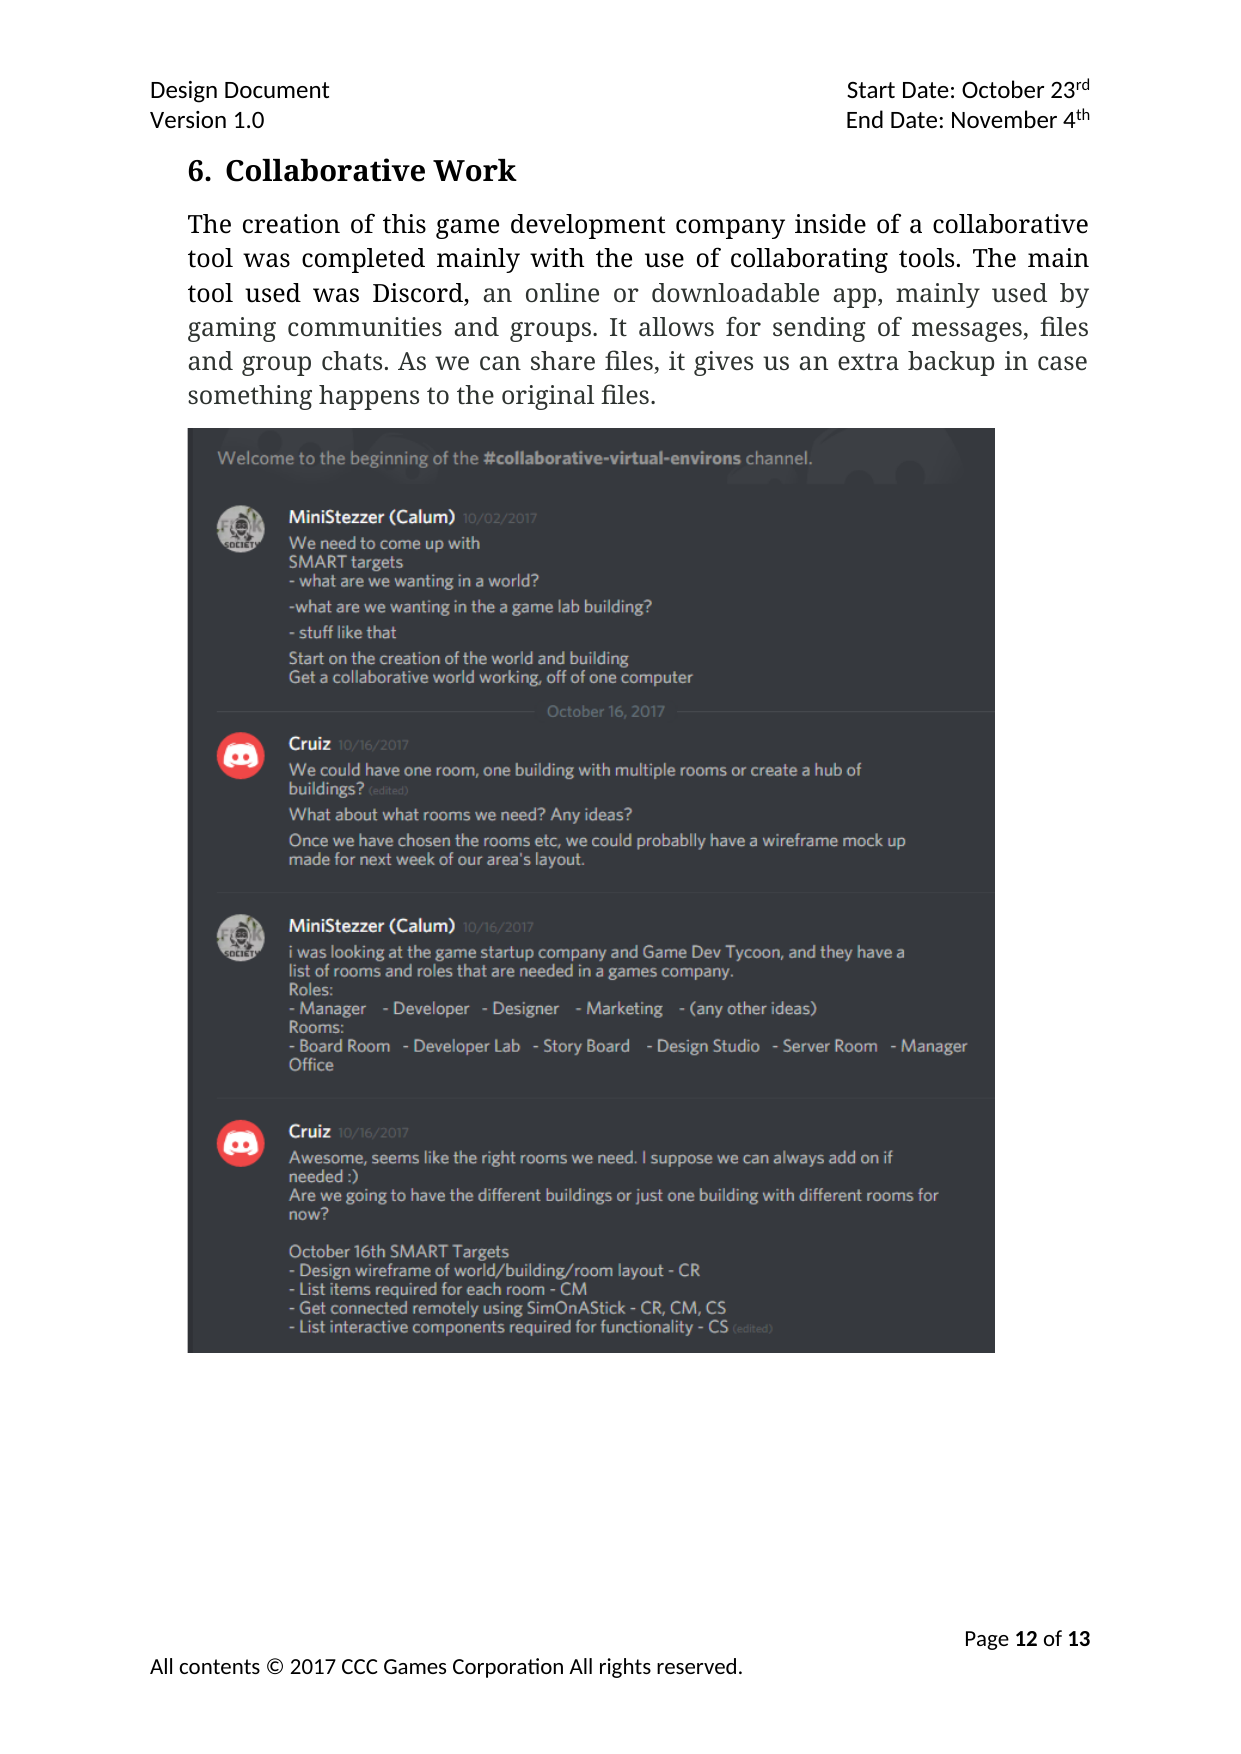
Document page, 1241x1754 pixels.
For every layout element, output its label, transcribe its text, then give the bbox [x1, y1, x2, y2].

list The creation of this game development company inside of a collaborative tool was completed mainly with the use of collaborating tools. The main tool used was Discord, an online or downloadable app, mainly used by gaming communities and groups. It allows for sending of messages, files and group chats. As we can share files, it gives us an extra backup in case something happens to the original files. [187, 207, 1090, 411]
list Collaborative Work [187, 150, 1090, 190]
